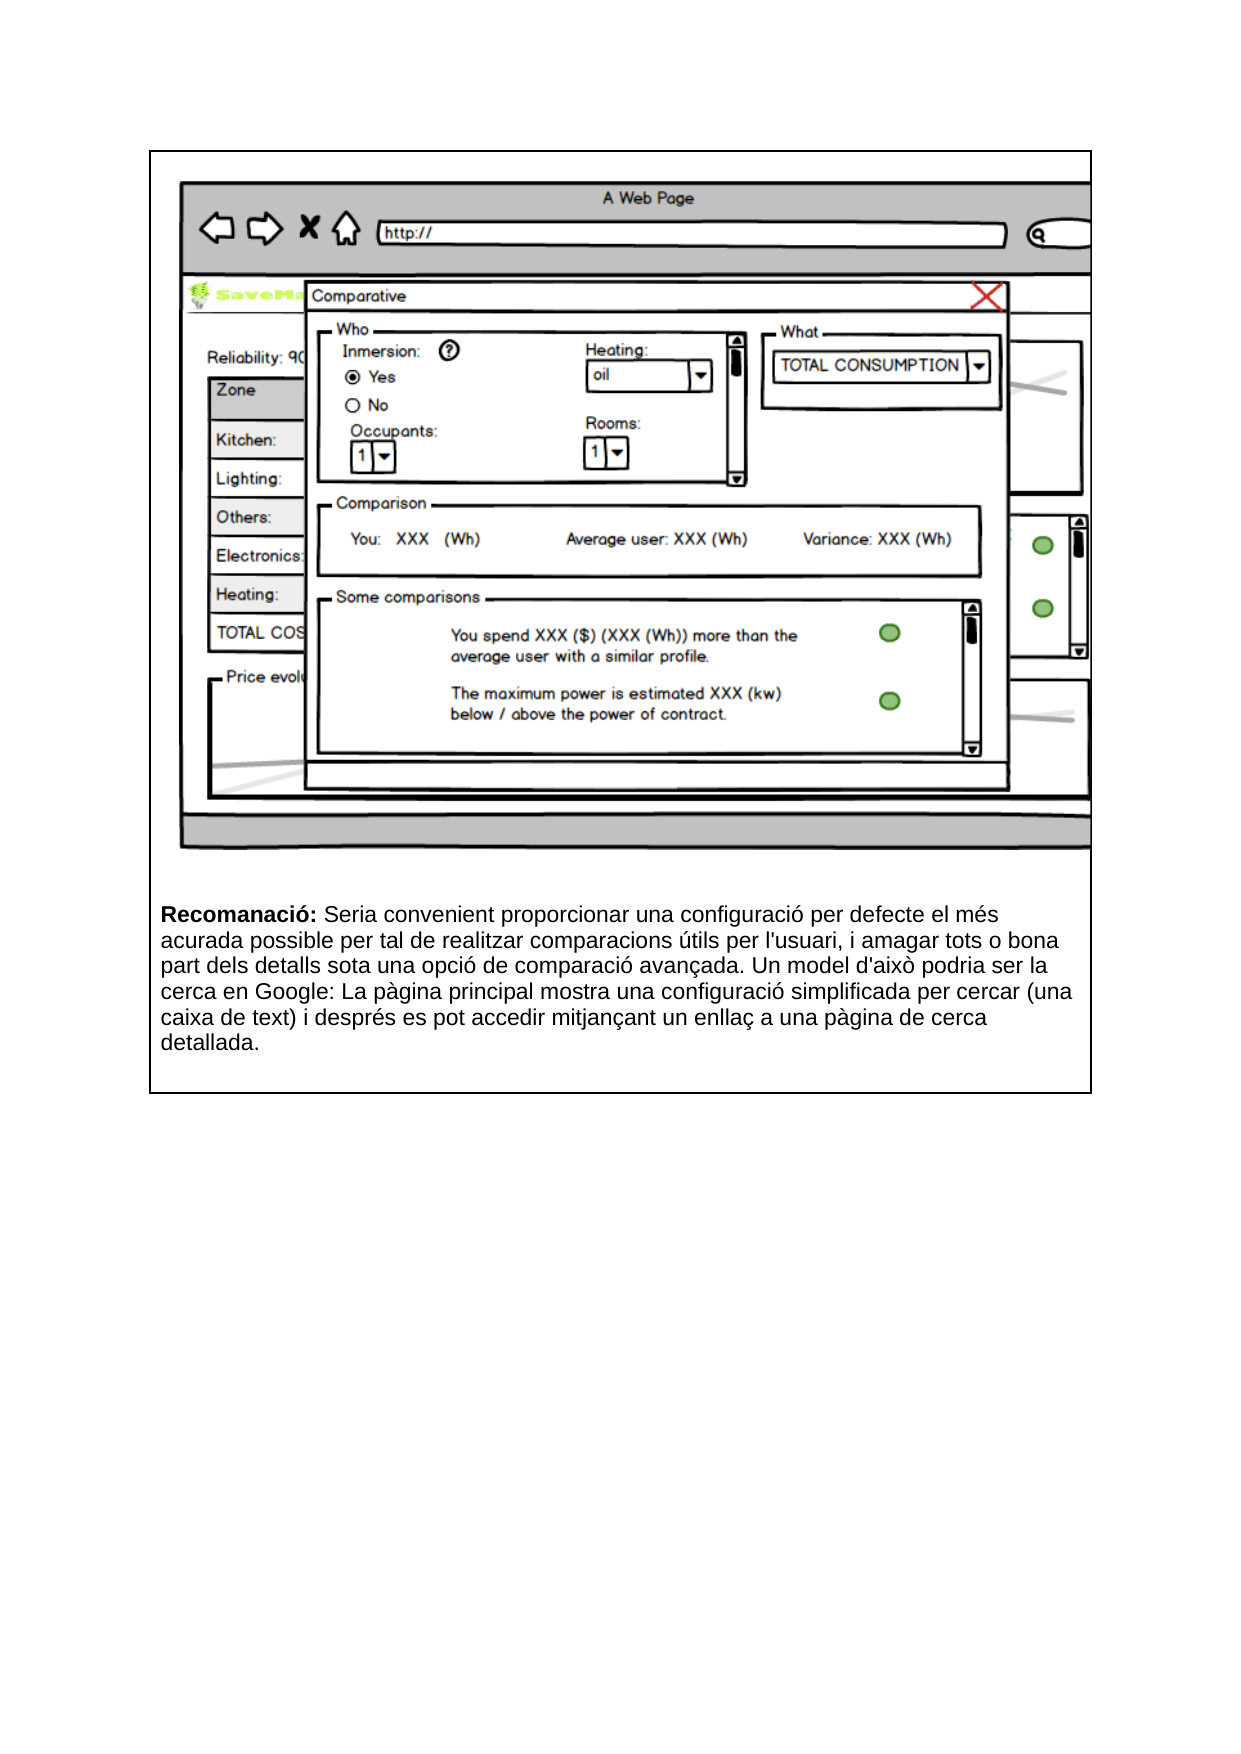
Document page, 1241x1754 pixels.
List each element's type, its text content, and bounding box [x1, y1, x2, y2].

picture [179, 181, 1091, 850]
table_header Recomanació: Seria convenient proporcionar una configuració per defecte el més acurada possible per tal de realitzar comparacions útils per l'usuari, i amagar tots o bona part dels detalls sota una opció de comparació avançada. Un model d'això podria ser la cerca en Google: La pàgina principal mostra una configuració simplificada per cercar (una caixa de text) i després es pot accedir mitjançant un enllaç a una pàgina de cerca detallada. [151, 152, 1090, 1092]
